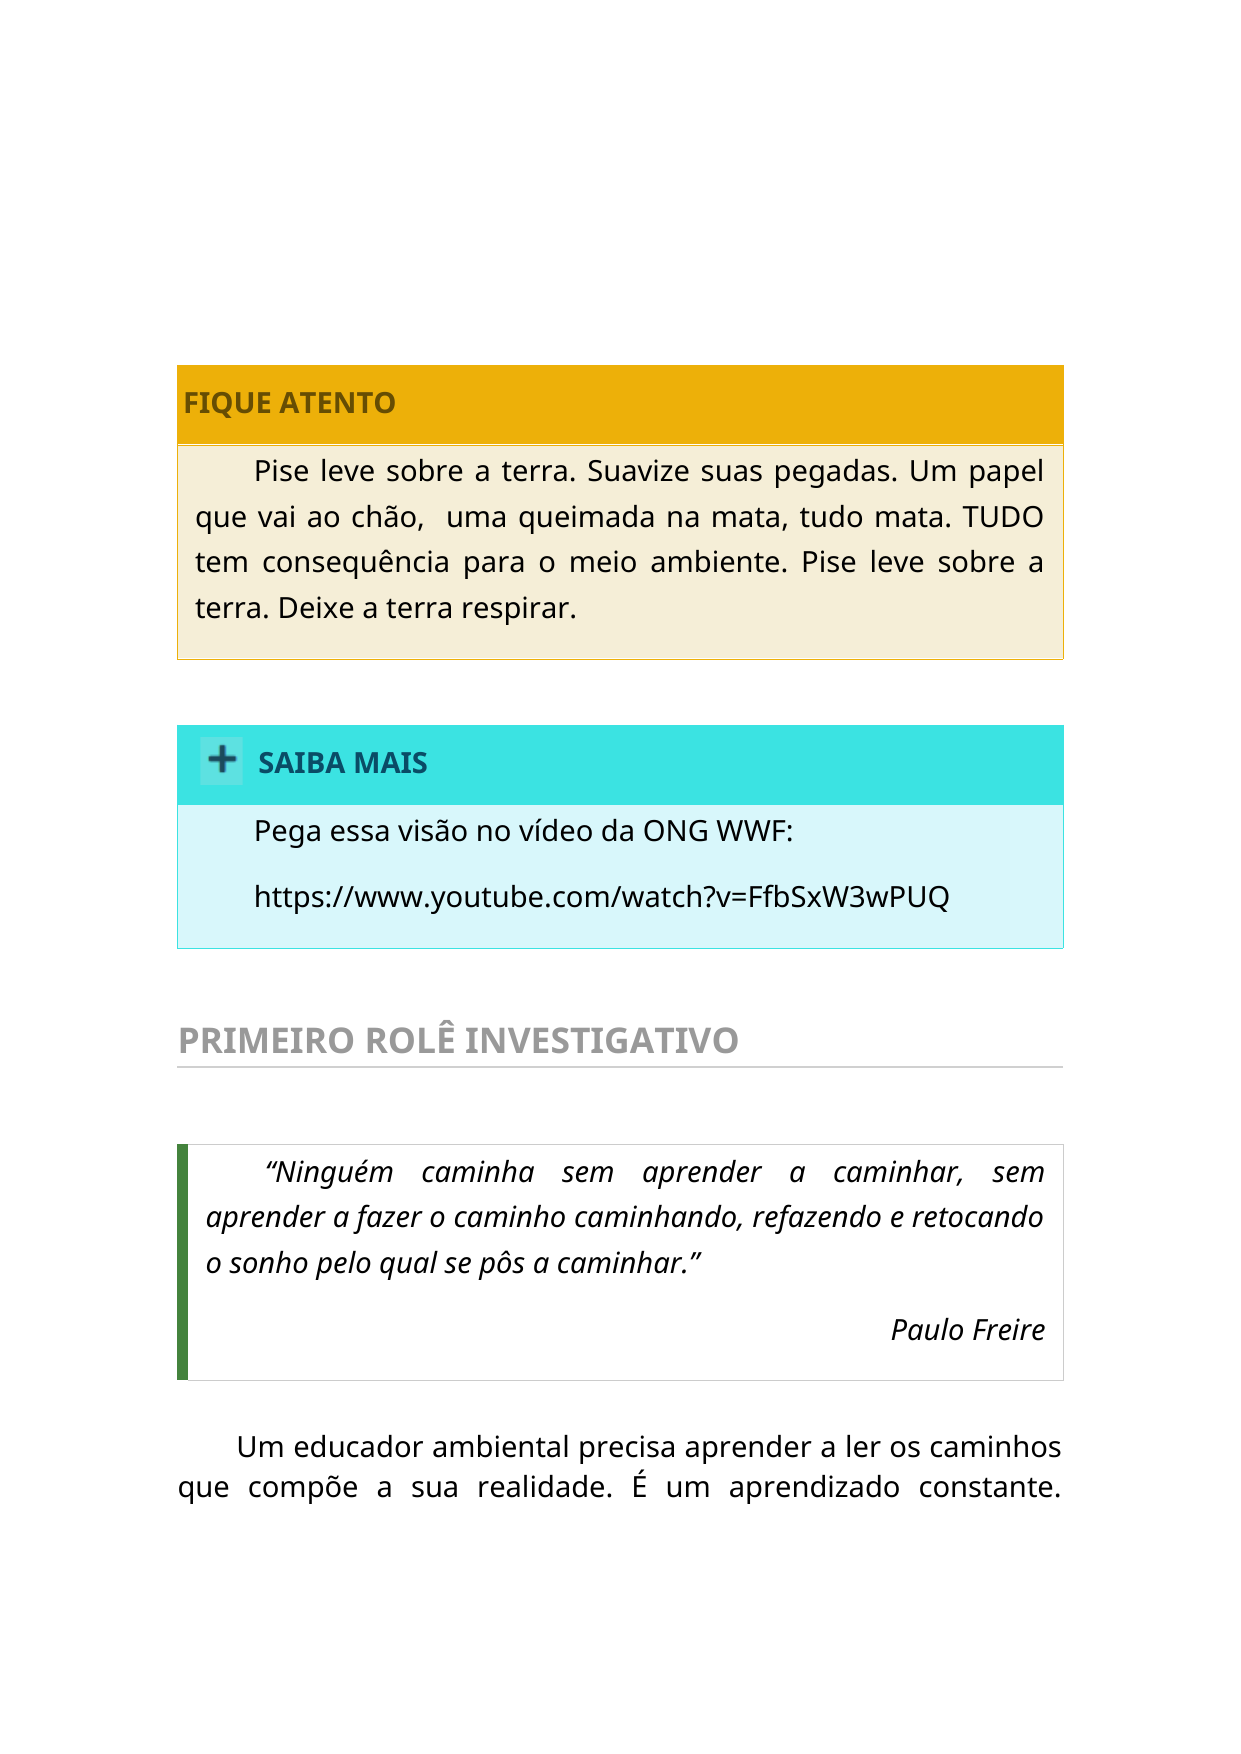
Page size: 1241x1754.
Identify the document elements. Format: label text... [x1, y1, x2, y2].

picture [200, 737, 243, 785]
table_cell Pega essa visão no vídeo da ONG WWF: https://www.youtube.com/watch?v=FfbSxW3wPUQ [178, 805, 1063, 948]
subtitle PRIMEIRO ROLÊ INVESTIGATIVO [177, 1016, 1063, 1066]
text Um educador ambiental precisa aprender a ler os caminhos que compõe a sua realidade. É um aprendizado constante. [177, 1427, 1063, 1506]
table_cell Pise leve sobre a terra. Suavize suas pegadas. Um papel que vai ao chão, uma queimada na mata, tudo mata. TUDO tem consequência para o meio ambiente. Pise leve sobre a terra. Deixe a terra respirar. [178, 446, 1063, 658]
table_header “Ninguém caminha sem aprender a caminhar, sem aprender a fazer o caminho caminhando, refazendo e retocando o sonho pelo qual se pôs a caminhar.” Paulo Freire [188, 1145, 1063, 1380]
table_header FIQUE ATENTO [178, 366, 1063, 444]
table_header SAIBA MAIS [178, 726, 1063, 804]
table_header [177, 1144, 188, 1380]
